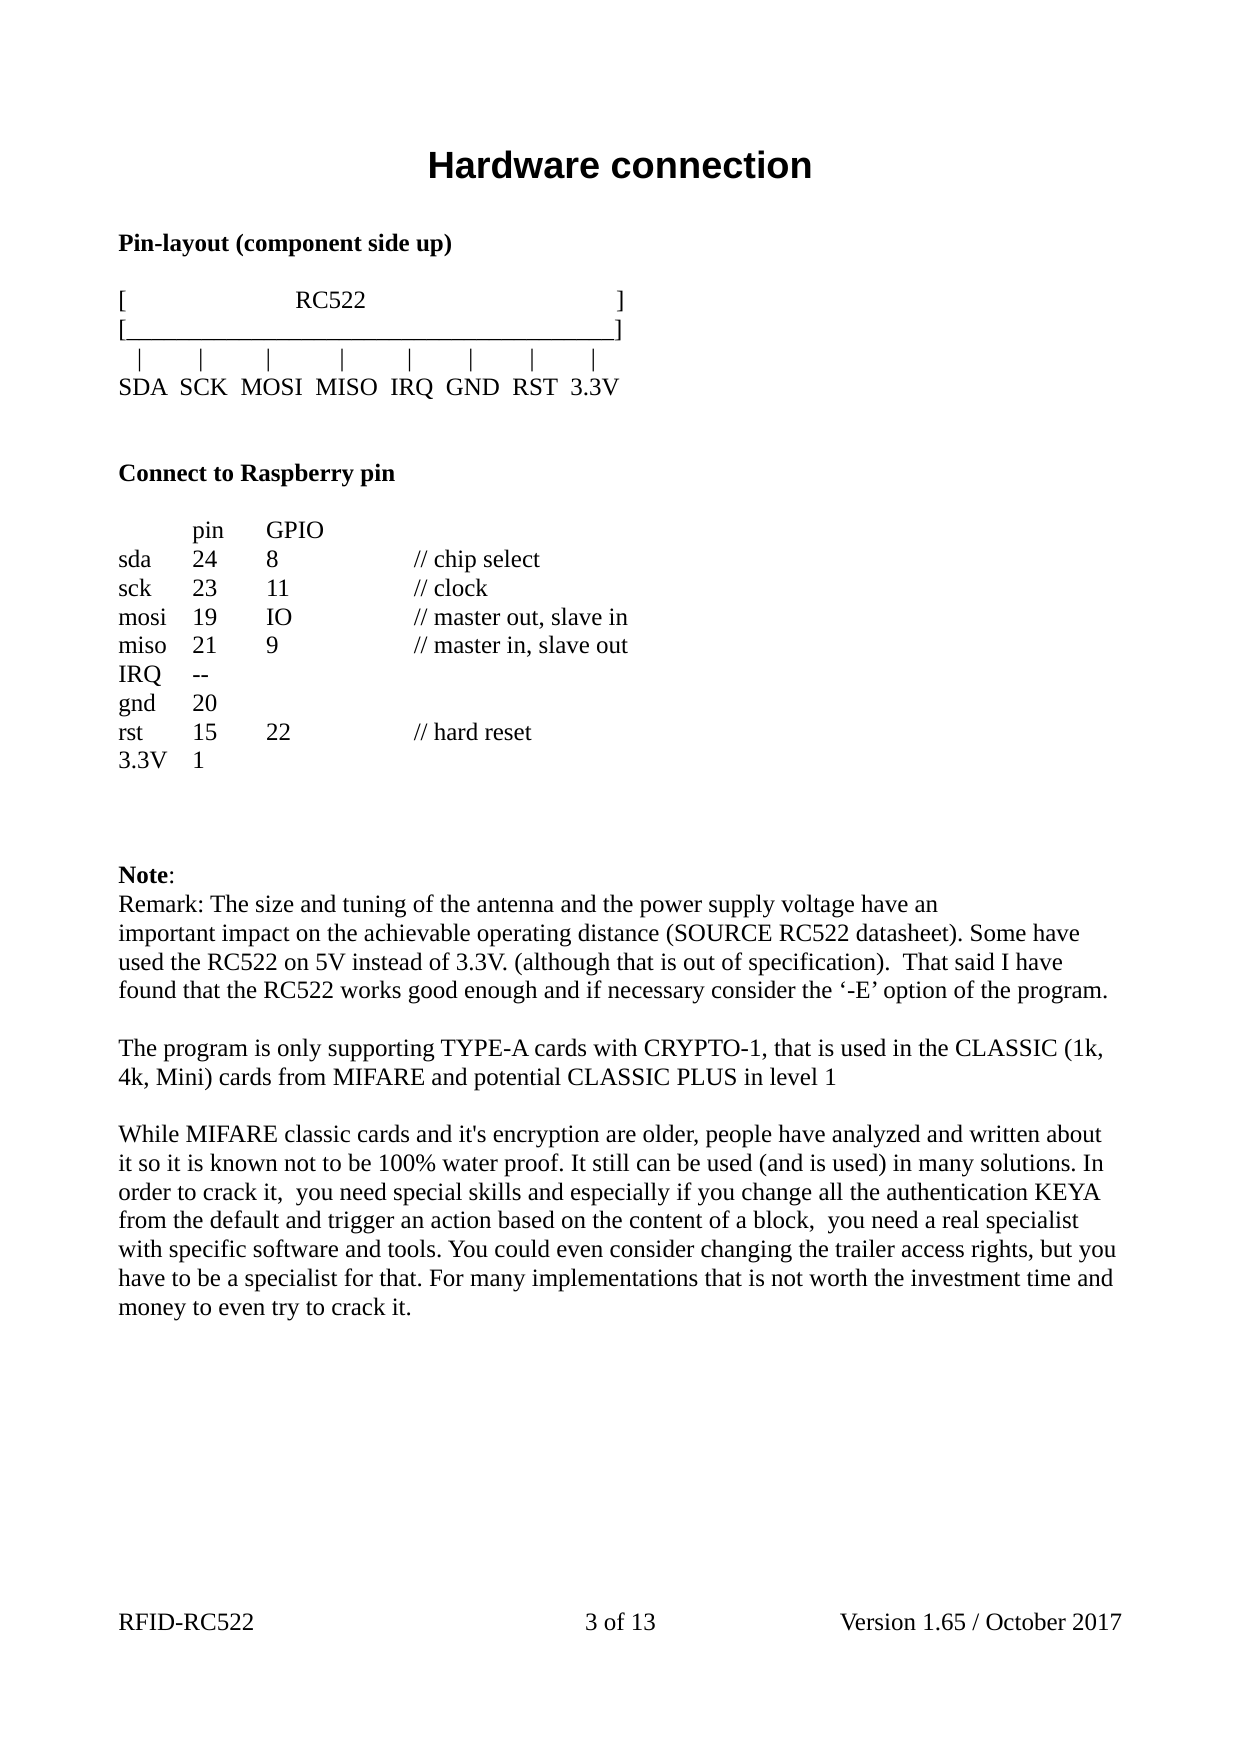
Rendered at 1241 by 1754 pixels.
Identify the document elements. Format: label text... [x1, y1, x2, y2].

text Remark: The size and tuning of the antenna and the power supply voltage have an [118, 889, 1122, 918]
subtitle Hardware connection [118, 143, 1122, 187]
text The program is only supporting TYPE-A cards with CRYPTO-1, that is used in the CLASSIC (1k, 4k, Mini) cards from MIFARE and potential CLASSIC PLUS in level 1 [118, 1033, 1122, 1091]
text Note: [118, 861, 1122, 889]
text Connect to Raspberry pin [118, 458, 1122, 487]
text | | | | | | | | [118, 343, 1122, 372]
text gnd 20 rst 15 22 // hard reset 3.3V 1 [118, 688, 1122, 774]
text While MIFARE classic cards and it's encryption are older, people have analyzed and written about it so it is known not to be 100% water proof. It still can be used (and is used) in many solutions. In order to crack it, you need special skills and especially if you change all the authentication KEYA from the default and trigger an action based on the content of a block, you need a real specialist with specific software and tools. You could even consider changing the trailer access rights, but you have to be a specialist for that. For many implementations that is not worth the investment time and money to even try to crack it. [118, 1119, 1122, 1321]
text Pin-layout (component side up) [118, 228, 1122, 257]
text [ RC522 ] [118, 286, 1122, 314]
text important impact on the achievable operating distance (SOURCE RC522 datasheet). Some have used the RC522 on 5V instead of 3.3V. (although that is out of specification). That said I have found that the RC522 works good enough and if necessary consider the ‘-E’ option of the program. [118, 918, 1122, 1004]
text SDA SCK MOSI MISO IRQ GND RST 3.3V [118, 372, 1122, 401]
text sda 24 8 // chip select sck 23 11 // clock mosi 19 IO // master out, slave in miso 21 9 // master in, slave out IRQ -- [118, 544, 1122, 688]
text pin GPIO [118, 516, 1122, 544]
text [_______________________________________] [118, 314, 1122, 343]
